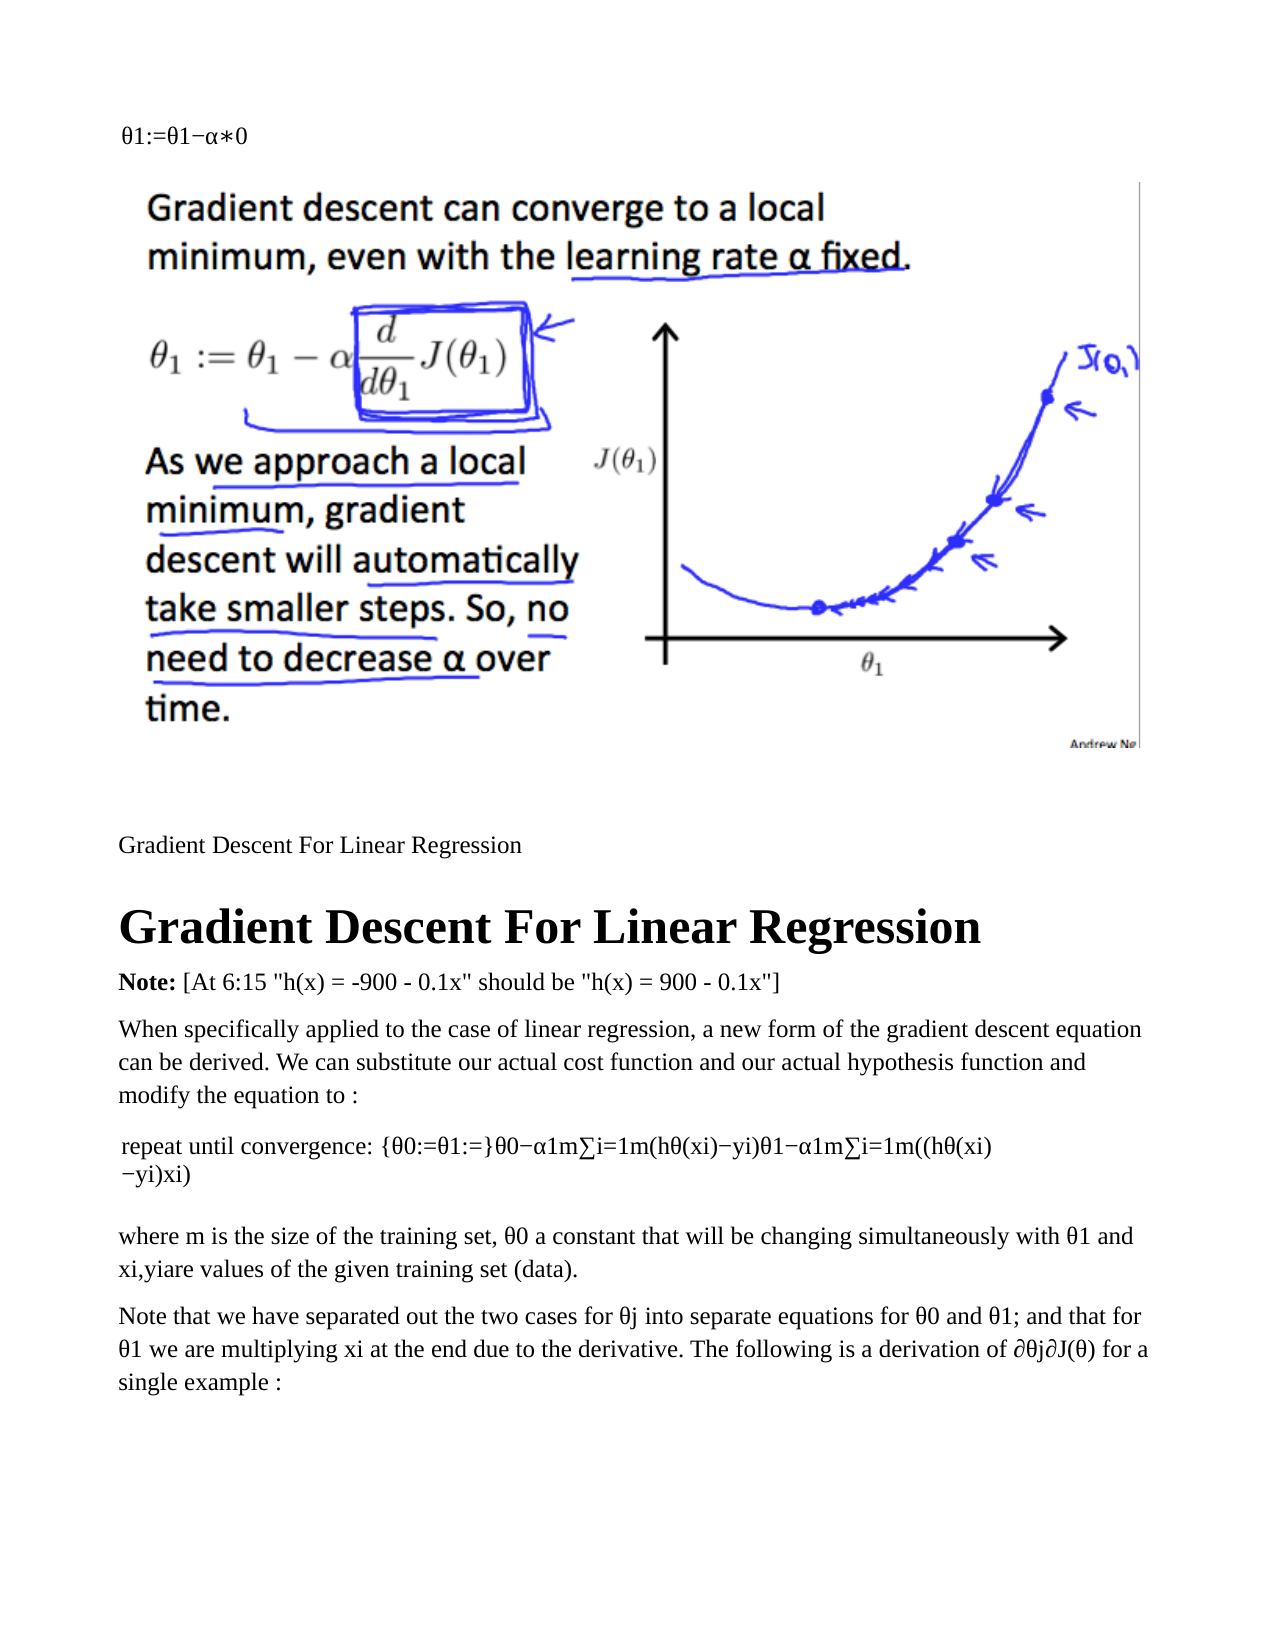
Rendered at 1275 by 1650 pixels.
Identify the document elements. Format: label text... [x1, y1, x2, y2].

table_header repeat until convergence: {θ0:=θ1:=}θ0−α1m∑i=1m(hθ(xi)−yi)θ1−α1m∑i=1m((hθ(xi)−yi)xi) [118, 1128, 1062, 1221]
text Note: [At 6:15 "h(x) = -900 - 0.1x" should be "h(x) = 900 - 0.1x"] [118, 967, 1157, 995]
text where m is the size of the training set, θ0​ a constant that will be changing simultaneously with θ1​ and xi​,yi​are values of the given training set (data). [118, 1221, 1157, 1282]
text When specifically applied to the case of linear regression, a new form of the gradient descent equation can be derived. We can substitute our actual cost function and our actual hypothesis function and modify the equation to : [118, 1014, 1157, 1109]
subtitle Gradient Descent For Linear Regression [118, 830, 1157, 859]
picture [118, 182, 1141, 748]
table_header θ1​:=θ1​−α∗0 [118, 118, 262, 182]
text Note that we have separated out the two cases for θj​ into separate equations for θ0​ and θ1​; and that for θ1​ we are multiplying xi​ at the end due to the derivative. The following is a derivation of ∂θj​∂​J(θ) for a single example : [118, 1301, 1157, 1396]
subtitle Gradient Descent For Linear Regression [118, 897, 1157, 954]
